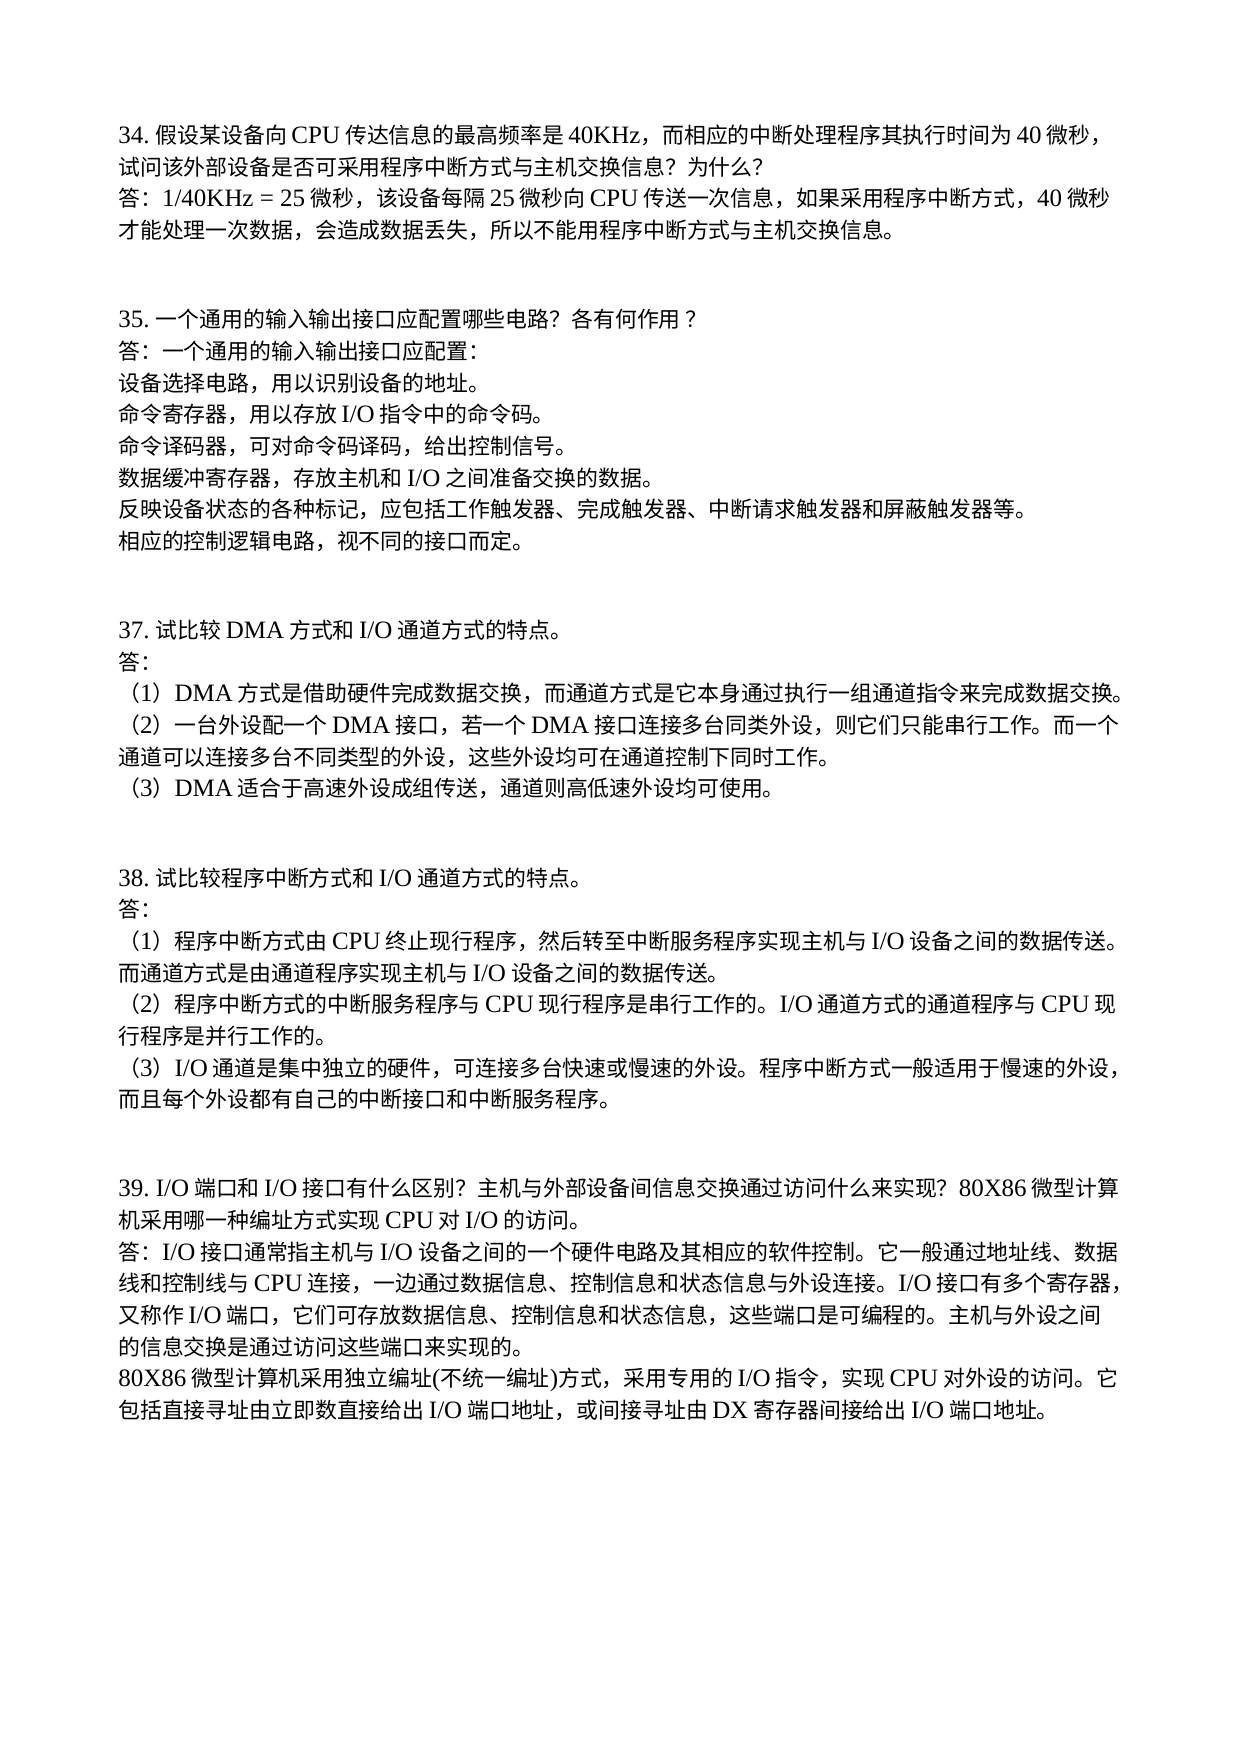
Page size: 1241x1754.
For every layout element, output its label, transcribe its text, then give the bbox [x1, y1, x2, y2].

text 答： [118, 892, 1122, 924]
text 设备选择电路，用以识别设备的地址。 [118, 366, 1122, 397]
text （2）一台外设配一个DMA接口，若一个DMA接口连接多台同类外设，则它们只能串行工作。而一个通道可以连接多台不同类型的外设，这些外设均可在通道控制下同时工作。 [118, 708, 1122, 771]
text 37. 试比较DMA方式和I/O通道方式的特点。 [118, 613, 1122, 645]
text 答：I/O接口通常指主机与I/O设备之间的一个硬件电路及其相应的软件控制。它一般通过地址线、数据线和控制线与CPU连接，一边通过数据信息、控制信息和状态信息与外设连接。I/O接口有多个寄存器，又称作I/O端口，它们可存放数据信息、控制信息和状态信息，这些端口是可编程的。主机与外设之间的信息交换是通过访问这些端口来实现的。 [118, 1235, 1122, 1361]
text 数据缓冲寄存器，存放主机和I/O之间准备交换的数据。 [118, 461, 1122, 492]
text 命令译码器，可对命令码译码，给出控制信号。 [118, 429, 1122, 461]
text 35. 一个通用的输入输出接口应配置哪些电路？各有何作用 ？ [118, 302, 1122, 334]
text 答：一个通用的输入输出接口应配置： [118, 334, 1122, 366]
text 34. 假设某设备向CPU传达信息的最高频率是40KHz，而相应的中断处理程序其执行时间为40微秒，试问该外部设备是否可采用程序中断方式与主机交换信息？为什么？ [118, 118, 1122, 181]
text 答： [118, 645, 1122, 676]
text 80X86微型计算机采用独立编址(不统一编址)方式，采用专用的I/O指令，实现CPU对外设的访问。它包括直接寻址由立即数直接给出I/O端口地址，或间接寻址由DX寄存器间接给出I/O端口地址。 [118, 1361, 1122, 1425]
text （1）DMA方式是借助硬件完成数据交换，而通道方式是它本身通过执行一组通道指令来完成数据交换。 [118, 676, 1122, 708]
text （1）程序中断方式由CPU终止现行程序，然后转至中断服务程序实现主机与I/O设备之间的数据传送。而通道方式是由通道程序实现主机与I/O设备之间的数据传送。 [118, 924, 1122, 987]
text 相应的控制逻辑电路，视不同的接口而定。 [118, 524, 1122, 556]
text 38. 试比较程序中断方式和I/O通道方式的特点。 [118, 861, 1122, 892]
text 反映设备状态的各种标记，应包括工作触发器、完成触发器、中断请求触发器和屏蔽触发器等。 [118, 492, 1122, 524]
text （3）I/O通道是集中独立的硬件，可连接多台快速或慢速的外设。程序中断方式一般适用于慢速的外设，而且每个外设都有自己的中断接口和中断服务程序。 [118, 1051, 1122, 1114]
text （2）程序中断方式的中断服务程序与CPU现行程序是串行工作的。I/O通道方式的通道程序与CPU现行程序是并行工作的。 [118, 987, 1122, 1051]
text 答：1/40KHz = 25微秒，该设备每隔25微秒向CPU传送一次信息，如果采用程序中断方式，40微秒才能处理一次数据，会造成数据丢失，所以不能用程序中断方式与主机交换信息。 [118, 181, 1122, 245]
text 39. I/O端口和I/O接口有什么区别？主机与外部设备间信息交换通过访问什么来实现？80X86微型计算机采用哪一种编址方式实现CPU对I/O的访问。 [118, 1171, 1122, 1235]
text 命令寄存器，用以存放I/O指令中的命令码。 [118, 397, 1122, 429]
text （3）DMA适合于高速外设成组传送，通道则高低速外设均可使用。 [118, 771, 1122, 803]
